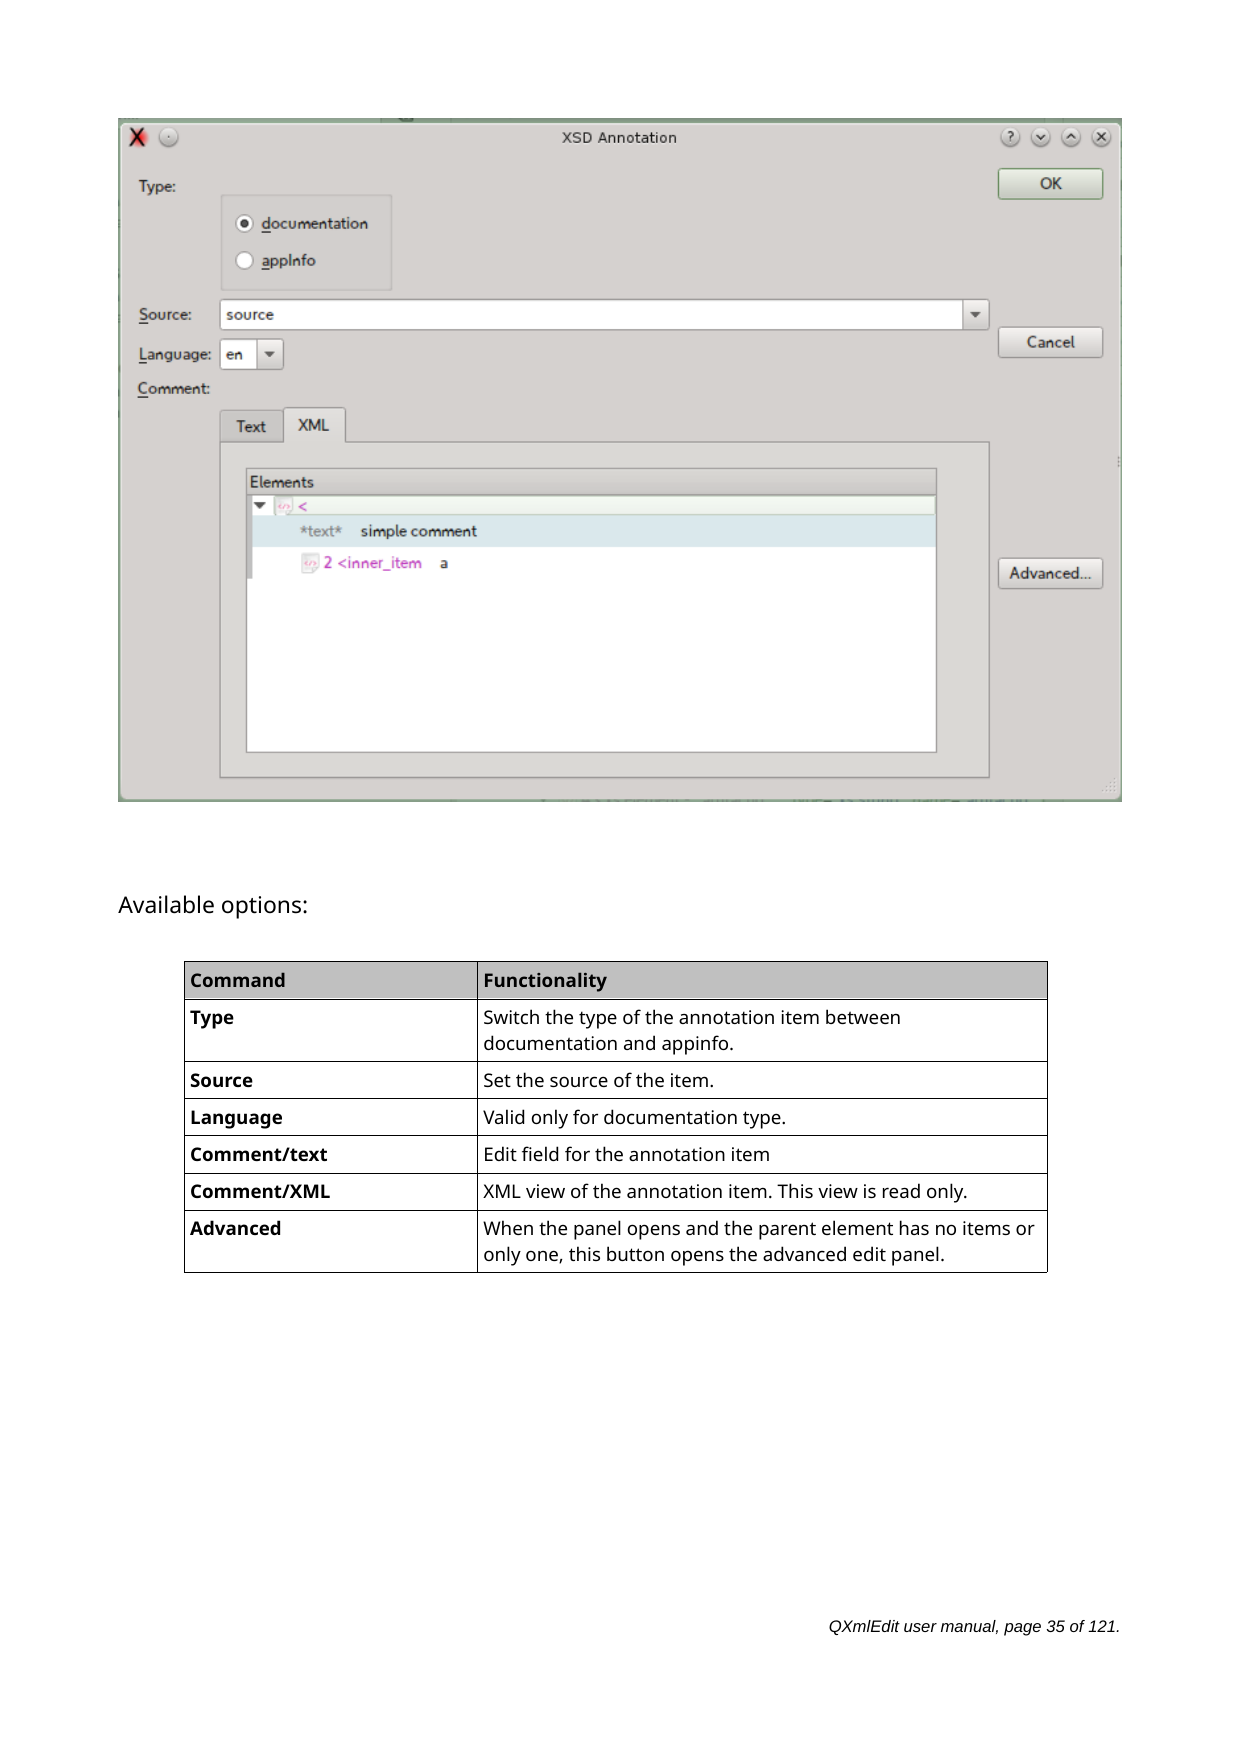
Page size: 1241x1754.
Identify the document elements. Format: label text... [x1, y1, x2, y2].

table_cell Set the source of the item. [478, 1062, 1047, 1098]
table_cell Switch the type of the annotation item between documentation and appinfo. [478, 1000, 1047, 1061]
table_cell Language [185, 1099, 477, 1135]
table_header Command [185, 962, 477, 998]
table_cell Comment/XML [185, 1174, 477, 1209]
table_cell Edit field for the annotation item [478, 1136, 1047, 1172]
table_cell Comment/text [185, 1136, 477, 1172]
table_cell XML view of the annotation item. This view is read only. [478, 1174, 1047, 1209]
table_cell Advanced [185, 1211, 477, 1272]
table_cell Valid only for documentation type. [478, 1099, 1047, 1135]
table_cell When the panel opens and the parent element has no items or only one, this button opens the advanced edit panel. [478, 1211, 1047, 1272]
table_cell Source [185, 1062, 477, 1098]
table_header Functionality [478, 962, 1047, 998]
table_cell Type [185, 1000, 477, 1061]
text Available options: [118, 889, 1122, 920]
picture [118, 118, 1122, 802]
